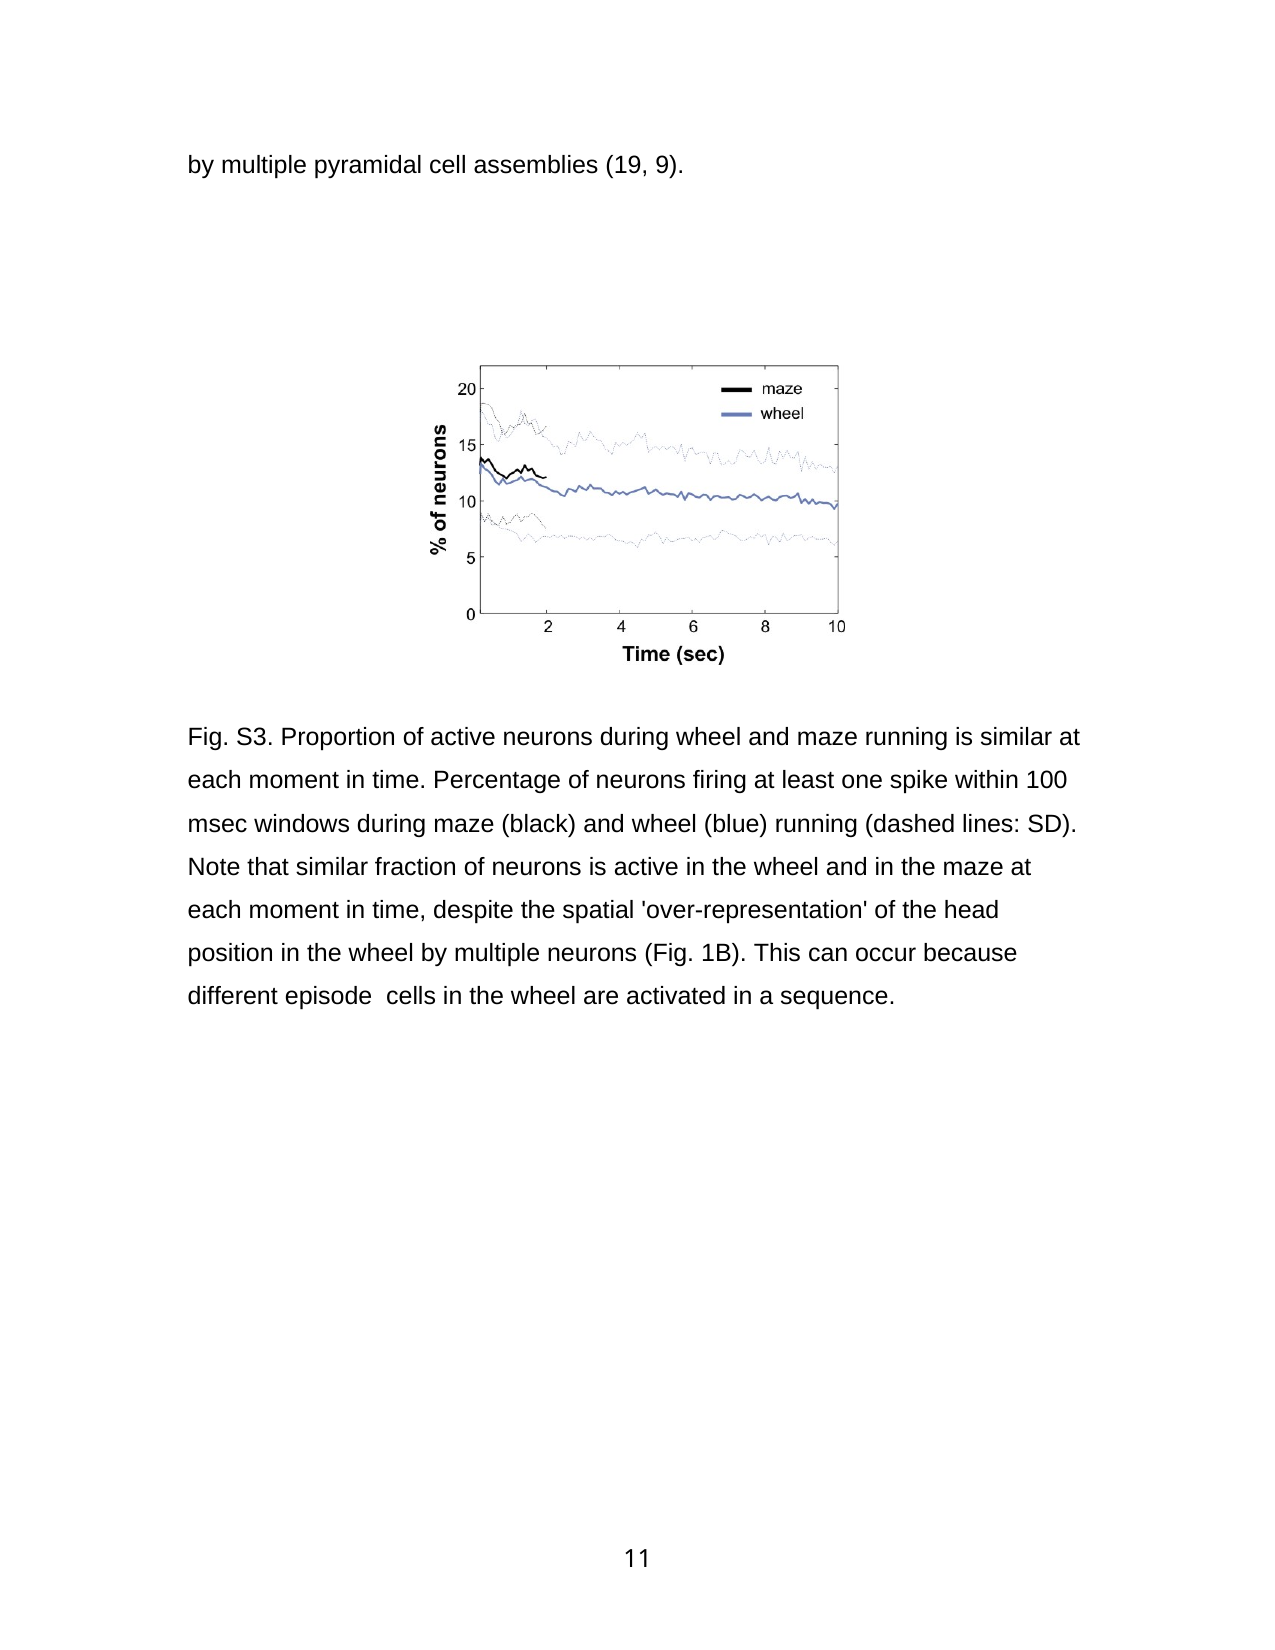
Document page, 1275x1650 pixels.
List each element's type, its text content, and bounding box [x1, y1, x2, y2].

text Fig. S3. Proportion of active neurons during wheel and maze running is similar at each moment in time. Percentage of neurons firing at least one spike within 100 msec windows during maze (black) and wheel (blue) running (dashed lines: SD). Note that similar fraction of neurons is active in the wheel and in the maze at each moment in time, despite the spatial 'over-representation' of the head position in the wheel by multiple neurons (Fig. 1B). This can occur because different episode cells in the wheel are activated in a sequence. [187, 722, 1087, 1010]
picture [430, 365, 845, 665]
text by multiple pyramidal cell assemblies (19, 9). [187, 150, 1087, 179]
